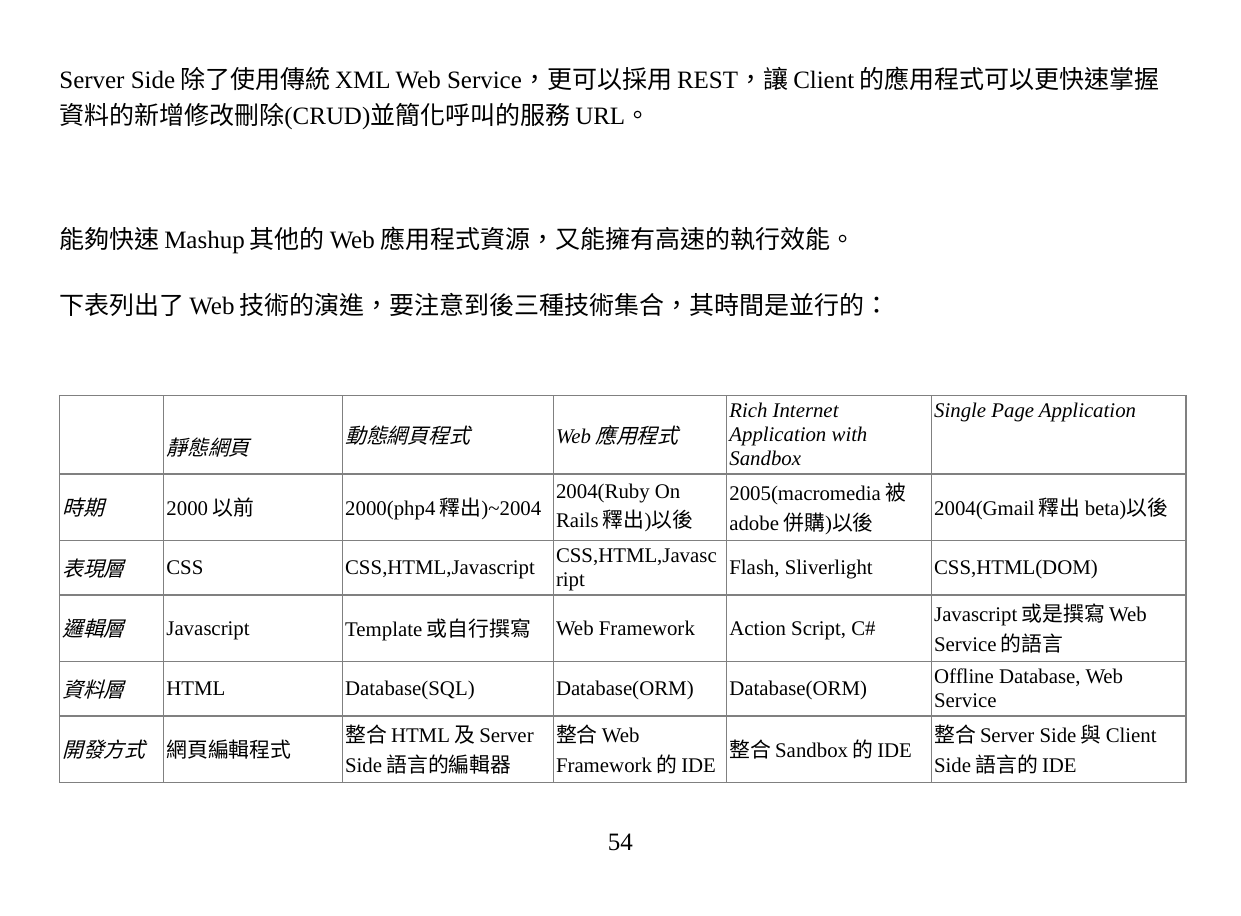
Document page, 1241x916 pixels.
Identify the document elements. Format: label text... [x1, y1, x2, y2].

table_cell 2004(Gmail釋出beta)以後 [932, 475, 1185, 540]
table_cell 資料層 [60, 662, 163, 715]
text 能夠快速Mashup其他的Web應用程式資源，又能擁有高速的執行效能。 [59, 219, 1181, 256]
table_cell 2000以前 [164, 475, 342, 540]
table_cell Database(SQL) [343, 662, 553, 715]
table_cell 整合Sandbox的IDE [727, 717, 931, 782]
table_cell 時期 [60, 475, 163, 540]
table_cell 邏輯層 [60, 596, 163, 661]
table_cell Template或自行撰寫 [343, 596, 553, 661]
table_cell 2005(macromedia被adobe併購)以後 [727, 475, 931, 540]
table_cell HTML [164, 662, 342, 715]
table_cell Offline Database, Web Service [932, 662, 1185, 715]
table_cell 整合Server Side與Client Side語言的IDE [932, 717, 1185, 782]
table_cell 開發方式 [60, 717, 163, 782]
table_header Web應用程式 [554, 396, 726, 473]
table_header [60, 396, 163, 473]
table_header 靜態網頁 [164, 396, 342, 473]
table_cell Web Framework [554, 596, 726, 661]
table_cell 網頁編輯程式 [164, 717, 342, 782]
table_cell Database(ORM) [554, 662, 726, 715]
table_cell Javascript或是撰寫Web Service的語言 [932, 596, 1185, 661]
table_cell CSS [164, 541, 342, 594]
text 下表列出了Web技術的演進，要注意到後三種技術集合，其時間是並行的： [59, 285, 1181, 322]
table_header Rich Internet Application with Sandbox [727, 396, 931, 473]
table_cell 2000(php4釋出)~2004 [343, 475, 553, 540]
table_cell 整合Web Framework的IDE [554, 717, 726, 782]
table_header 動態網頁程式 [343, 396, 553, 473]
table_cell 2004(Ruby On Rails釋出)以後 [554, 475, 726, 540]
text Server Side除了使用傳統XML Web Service，更可以採用REST，讓Client的應用程式可以更快速掌握資料的新增修改刪除(CRUD)並簡化呼叫的服務URL。 [59, 59, 1181, 132]
table_cell Flash, Sliverlight [727, 541, 931, 594]
table_cell 表現層 [60, 541, 163, 594]
table_cell Database(ORM) [727, 662, 931, 715]
table_cell 整合HTML及Server Side語言的編輯器 [343, 717, 553, 782]
table_header Single Page Application [932, 396, 1185, 473]
table_cell CSS,HTML,Javascript [343, 541, 553, 594]
table_cell Javascript [164, 596, 342, 661]
table_cell Action Script, C# [727, 596, 931, 661]
table_cell CSS,HTML(DOM) [932, 541, 1185, 594]
table_cell CSS,HTML,Javascript [554, 541, 726, 594]
